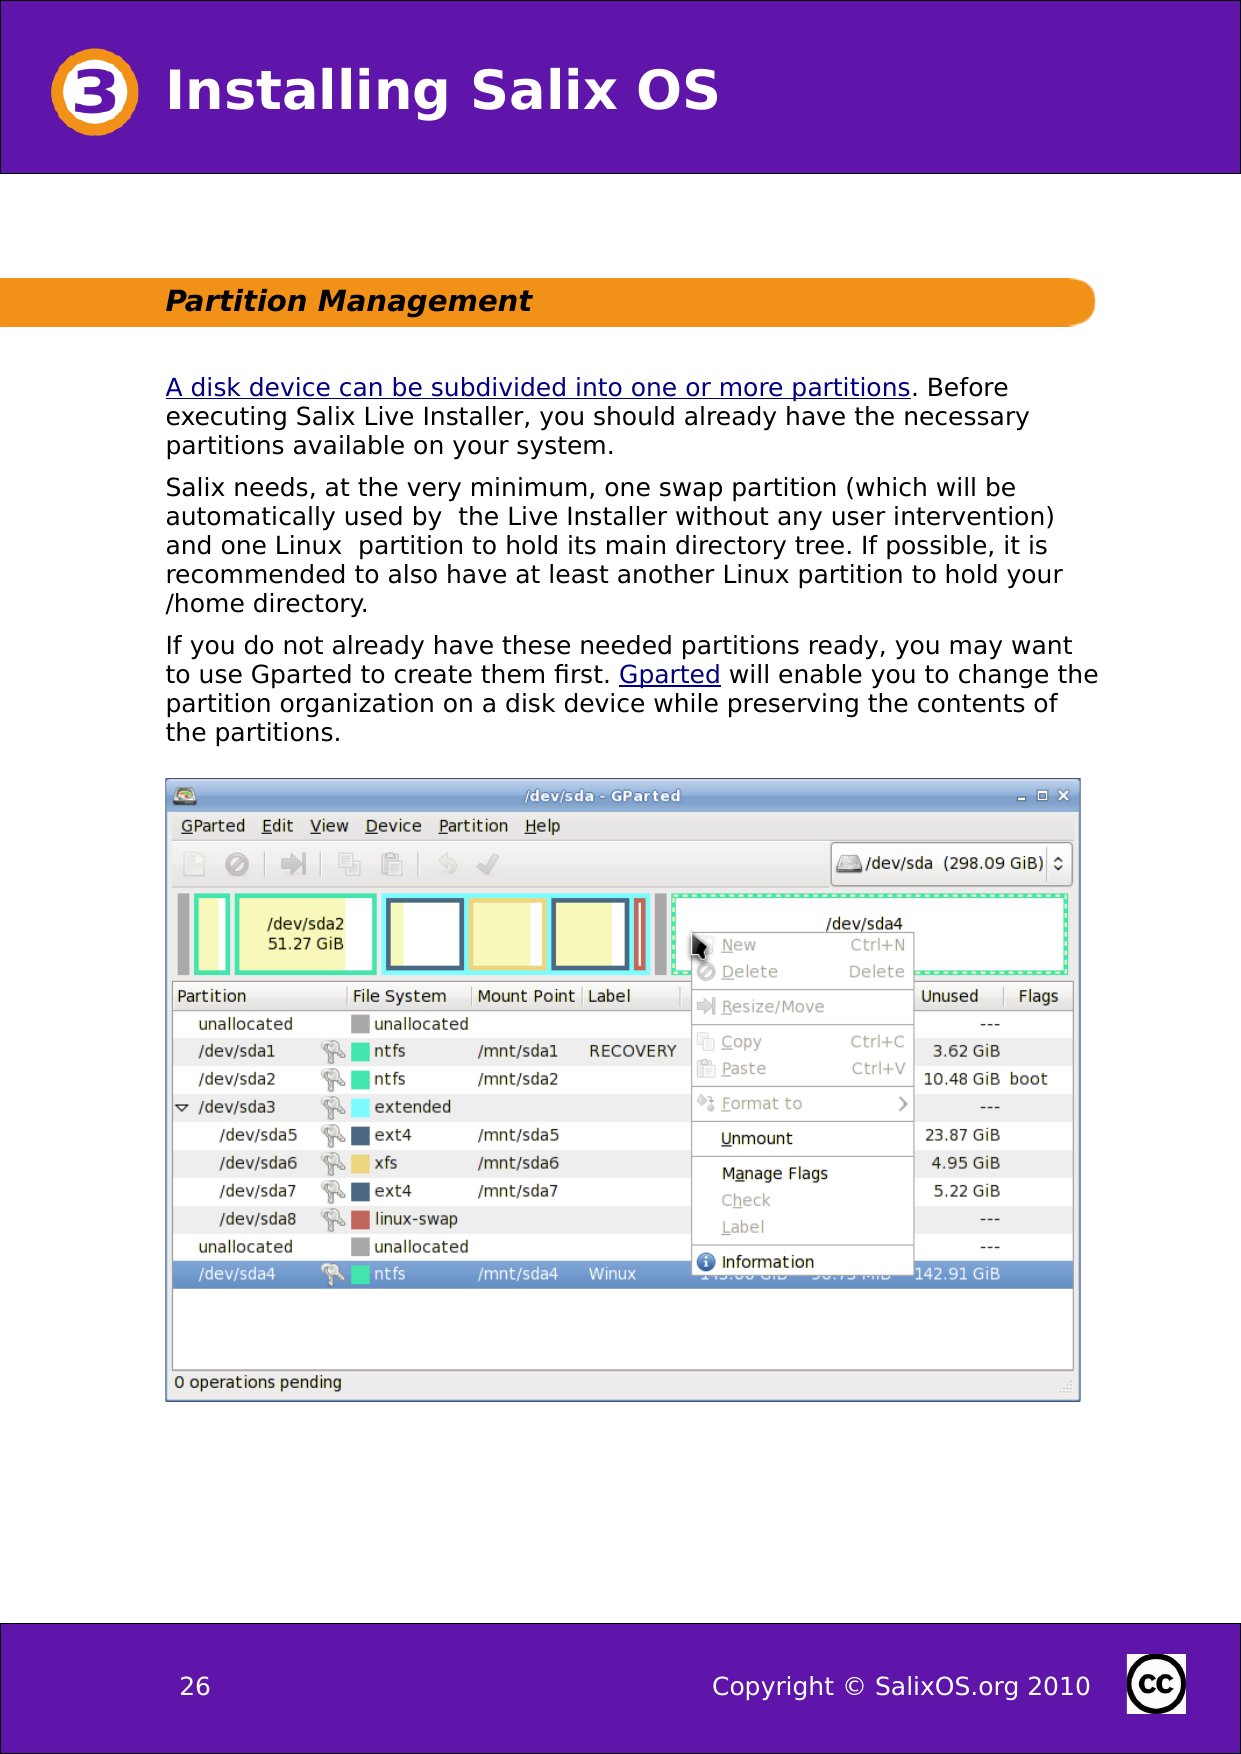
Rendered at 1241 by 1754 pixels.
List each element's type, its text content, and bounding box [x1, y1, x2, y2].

text If you do not already have these needed partitions ready, you may want to use Gparted to create them first. Gparted will enable you to change the partition organization on a disk device while preserving the contents of the partitions. [165, 631, 1104, 748]
text A disk device can be subdivided into one or more partitions. Before executing Salix Live Installer, you should already have the necessary partitions available on your system. [165, 373, 1104, 460]
picture [50, 47, 139, 136]
picture [1126, 1654, 1186, 1714]
picture [0, 278, 1096, 327]
picture [165, 778, 1081, 1402]
text Salix needs, at the very minimum, one swap partition (which will be automatically used by the Live Installer without any user intervention) and one Linux partition to hold its main directory tree. If possible, it is recommended to also have at least another Linux partition to hold your /home directory. [165, 473, 1104, 618]
